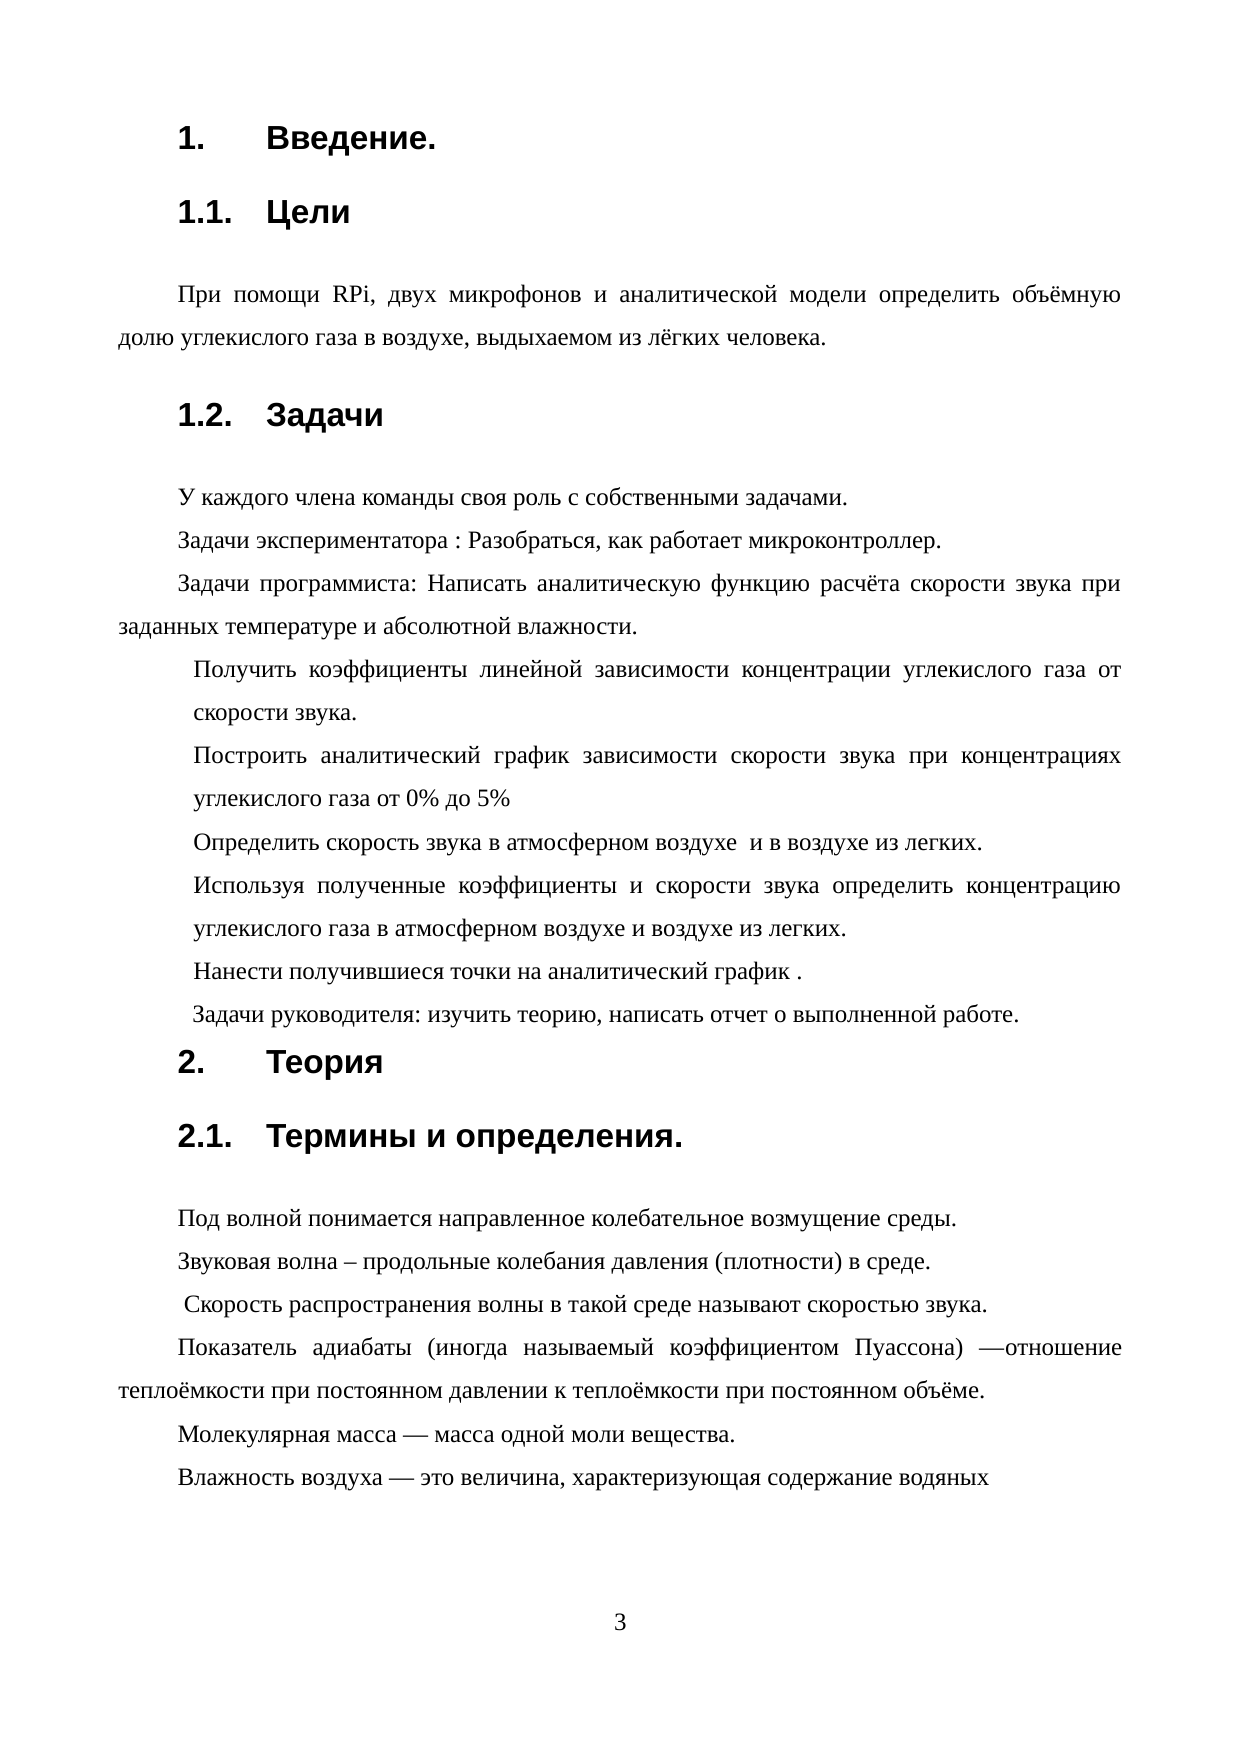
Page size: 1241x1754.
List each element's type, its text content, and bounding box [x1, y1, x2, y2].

text У каждого члена команды своя роль с собственными задачами. [118, 482, 1122, 510]
list Построить аналитический график зависимости скорости звука при концентрациях углекислого газа от 0% до 5% [164, 740, 1122, 812]
list Нанести получившиеся точки на аналитический график . [164, 956, 1122, 985]
text Скорость распространения волны в такой среде называют скоростью звука. [118, 1289, 1122, 1318]
text Под волной понимается направленное колебательное возмущение среды. [118, 1203, 1122, 1232]
list Получить коэффициенты линейной зависимости концентрации углекислого газа от скорости звука. [164, 654, 1122, 726]
list Определить скорость звука в атмосферном воздухе и в воздухе из легких. [164, 827, 1122, 855]
subtitle Введение. [118, 118, 1122, 157]
text Задачи руководителя: изучить теорию, написать отчет о выполненной работе. [118, 999, 1122, 1028]
text Задачи программиста: Написать аналитическую функцию расчёта скорости звука при заданных температуре и абсолютной влажности. [118, 568, 1122, 640]
text Звуковая волна – продольные колебания давления (плотности) в среде. [118, 1246, 1122, 1275]
list Используя полученные коэффициенты и скорости звука определить концентрацию углекислого газа в атмосферном воздухе и воздухе из легких. [164, 870, 1122, 942]
subtitle Теория [118, 1042, 1122, 1081]
text Задачи экспериментатора : Разобраться, как работает микроконтроллер. [118, 525, 1122, 553]
subtitle Термины и определения. [118, 1116, 1122, 1154]
text Влажность воздуха — это величина, характеризующая содержание водяных [118, 1462, 1122, 1491]
text Молекулярная масса — масса одной моли вещества. [118, 1419, 1122, 1447]
text При помощи RPi, двух микрофонов и аналитической модели определить объёмную долю углекислого газа в воздухе, выдыхаемом из лёгких человека. [118, 279, 1122, 351]
text Показатель адиабаты (иногда называемый коэффициентом Пуассона) —отношение теплоёмкости при постоянном давлении к теплоёмкости при постоянном объёме. [118, 1332, 1122, 1404]
subtitle Цели [118, 192, 1122, 230]
subtitle Задачи [118, 394, 1122, 433]
